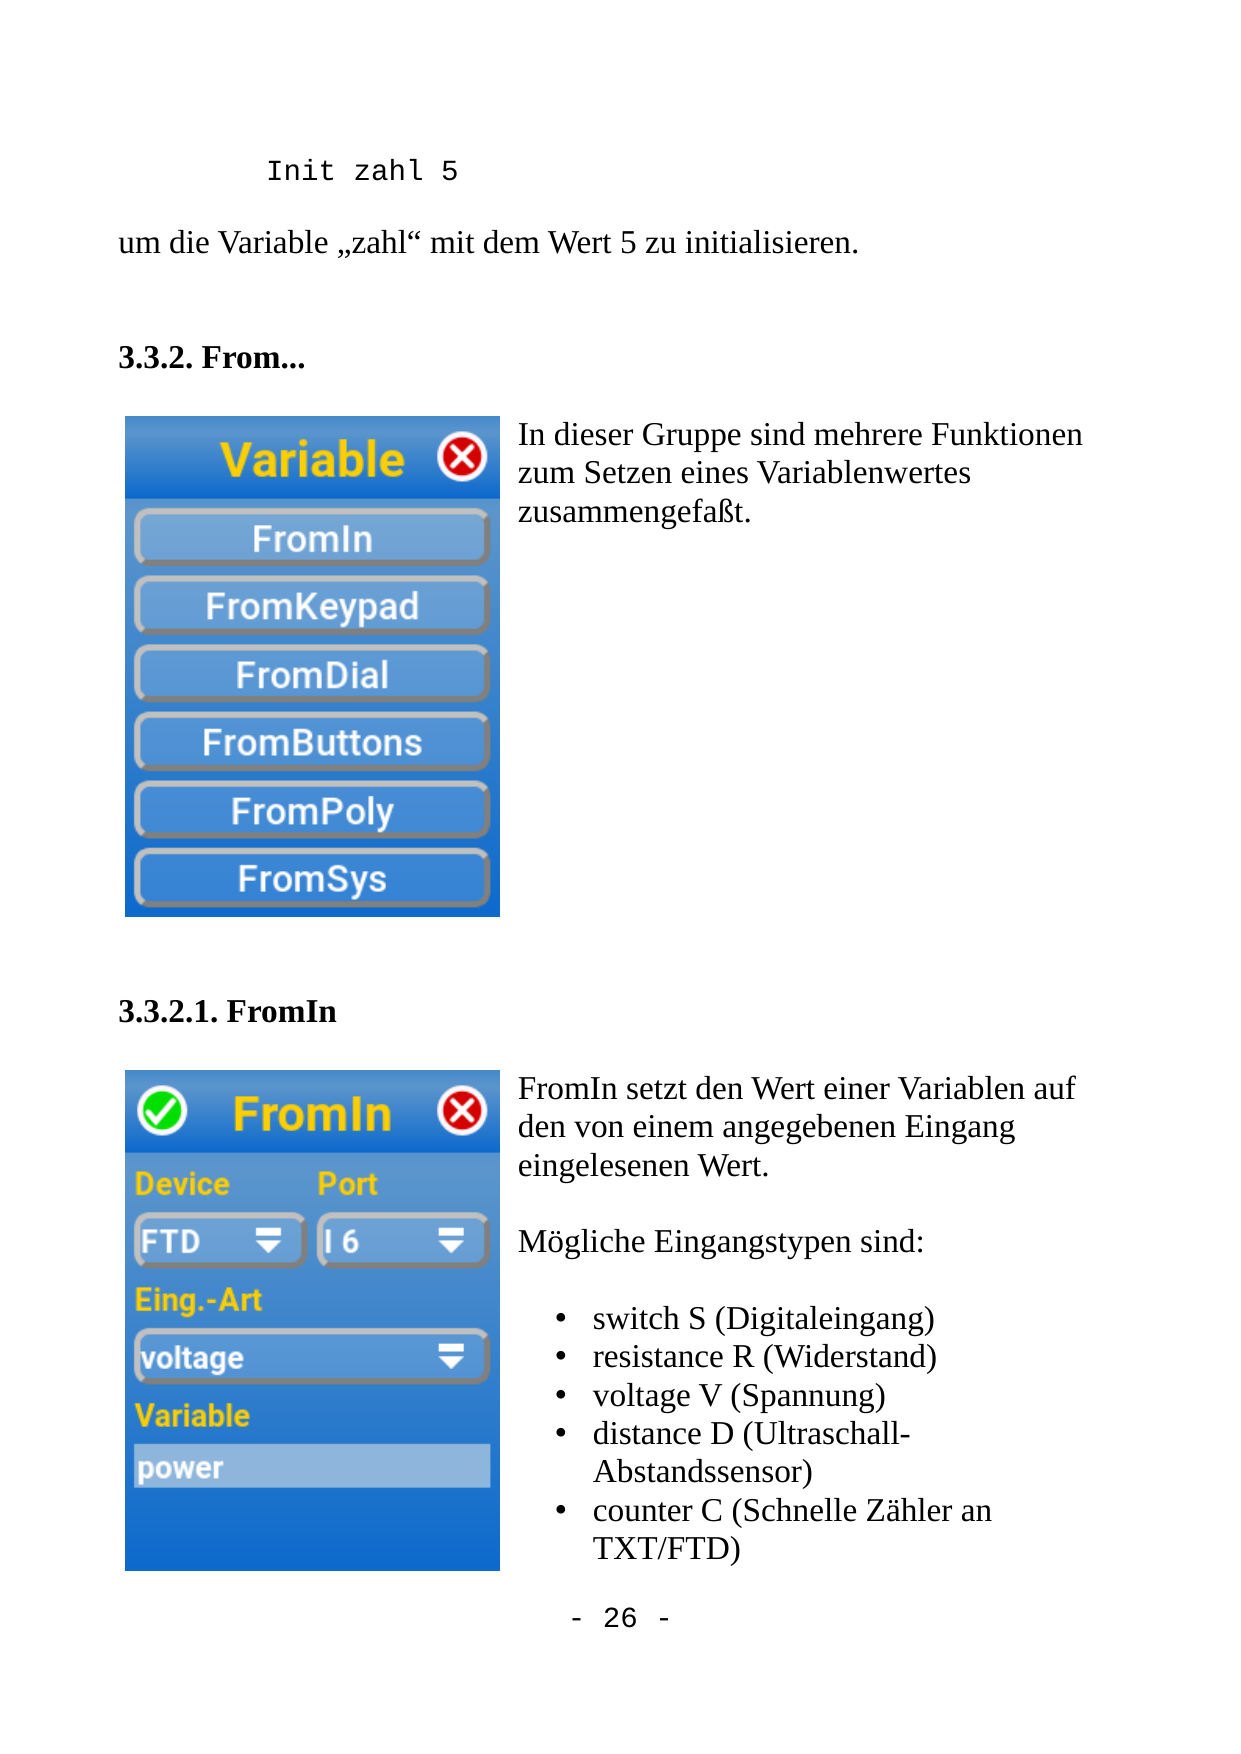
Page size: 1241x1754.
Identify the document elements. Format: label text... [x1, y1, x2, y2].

text In dieser Gruppe sind mehrere Funktionen zum Setzen eines Variablenwertes zusammengefaßt. [118, 414, 1122, 529]
list switch S (Digitaleingang) [500, 1298, 1122, 1336]
picture [125, 416, 500, 917]
list resistance R (Widerstand) [500, 1336, 1122, 1375]
list distance D (Ultraschall-Abstandssensor) [500, 1413, 1122, 1490]
text Init zahl 5 [118, 156, 1122, 189]
text um die Variable „zahl“ mit dem Wert 5 zu initialisieren. [118, 222, 1122, 261]
text 3.3.2.1. FromIn [118, 991, 1122, 1030]
list voltage V (Spannung) [500, 1375, 1122, 1413]
text 3.3.2. From... [118, 337, 1122, 376]
text Mögliche Eingangstypen sind: [500, 1221, 1122, 1260]
picture [125, 1070, 500, 1571]
list counter C (Schnelle Zähler an TXT/FTD) [500, 1490, 1122, 1566]
text FromIn setzt den Wert einer Variablen auf den von einem angegebenen Eingang eingelesenen Wert. [118, 1068, 1122, 1183]
